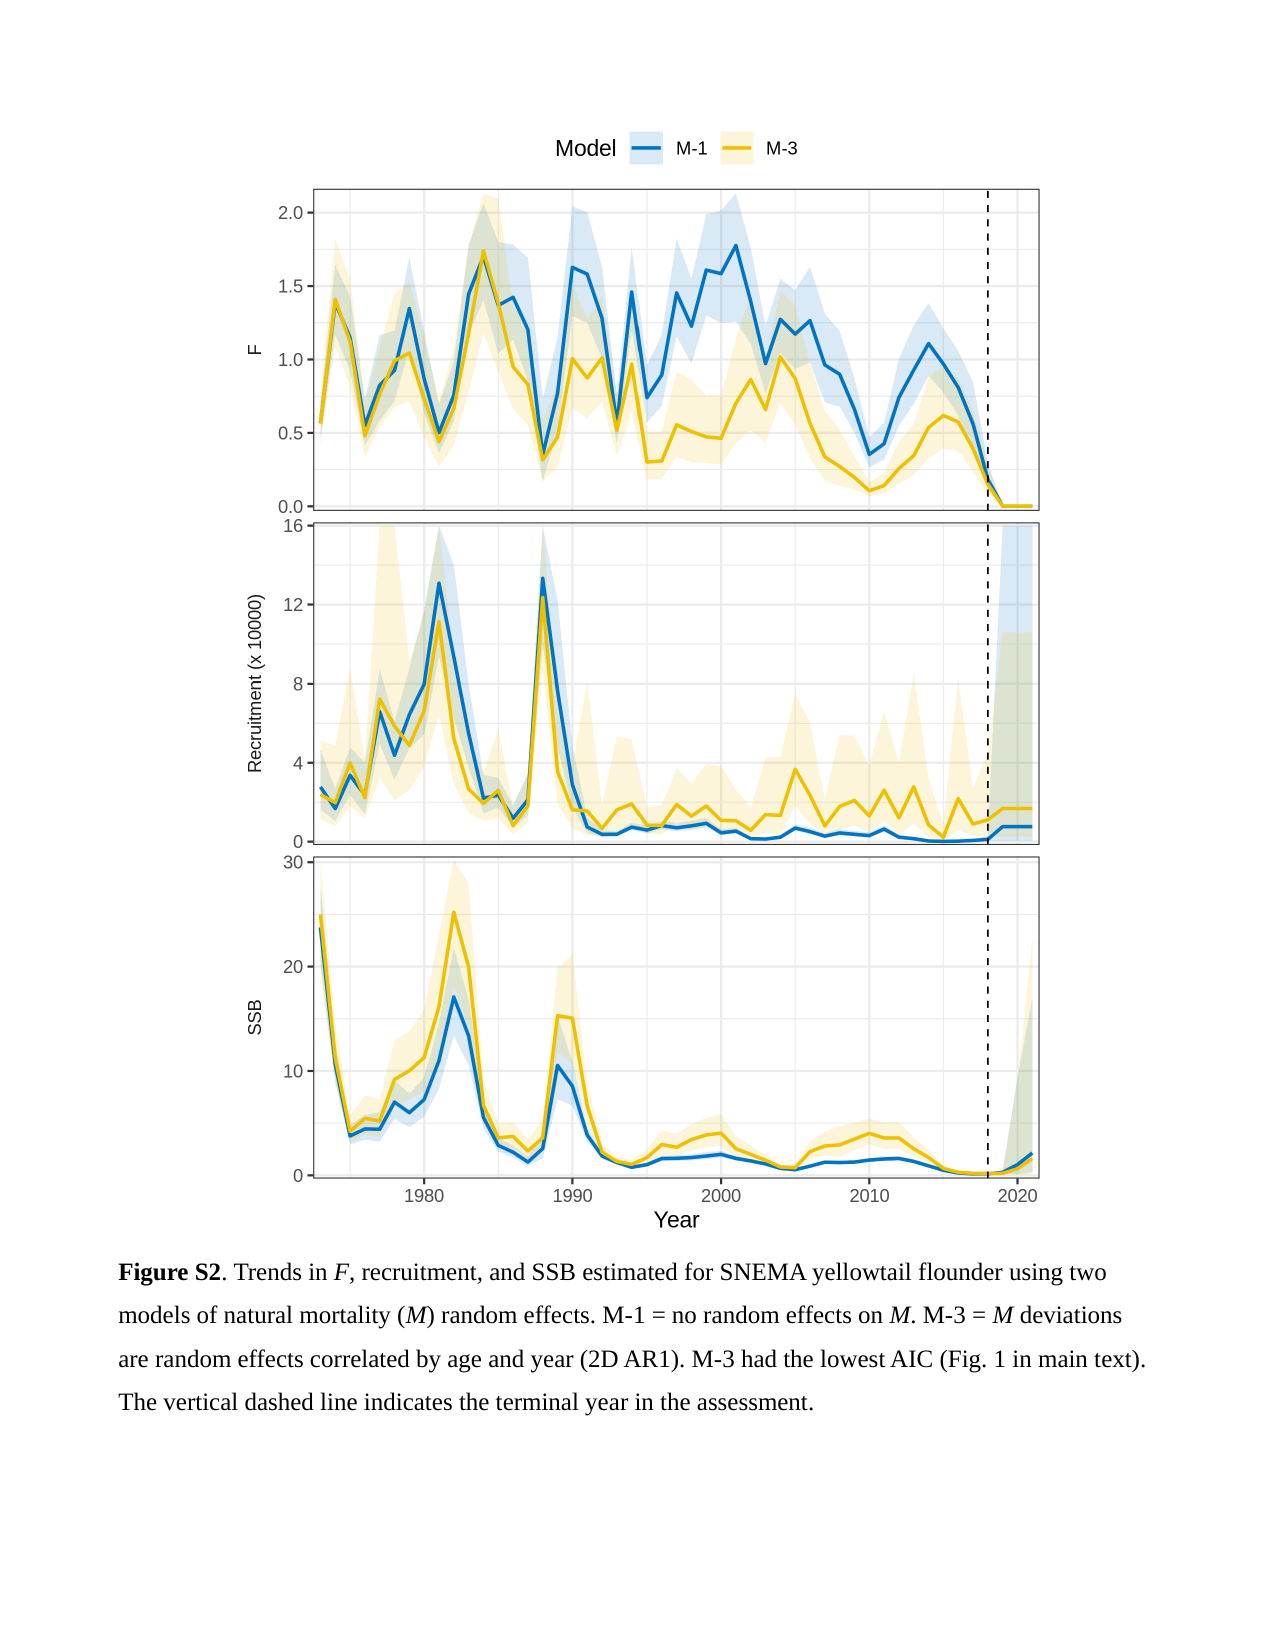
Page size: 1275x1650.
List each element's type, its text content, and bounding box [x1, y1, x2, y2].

picture [225, 118, 1050, 1244]
text Figure S2. Trends in F, recruitment, and SSB estimated for SNEMA yellowtail flounder using two models of natural mortality (M) random effects. M-1 = no random effects on M. M-3 = M deviations are random effects correlated by age and year (2D AR1). M-3 had the lowest AIC (Fig. 1 in main text). The vertical dashed line indicates the terminal year in the assessment. [118, 1257, 1157, 1416]
